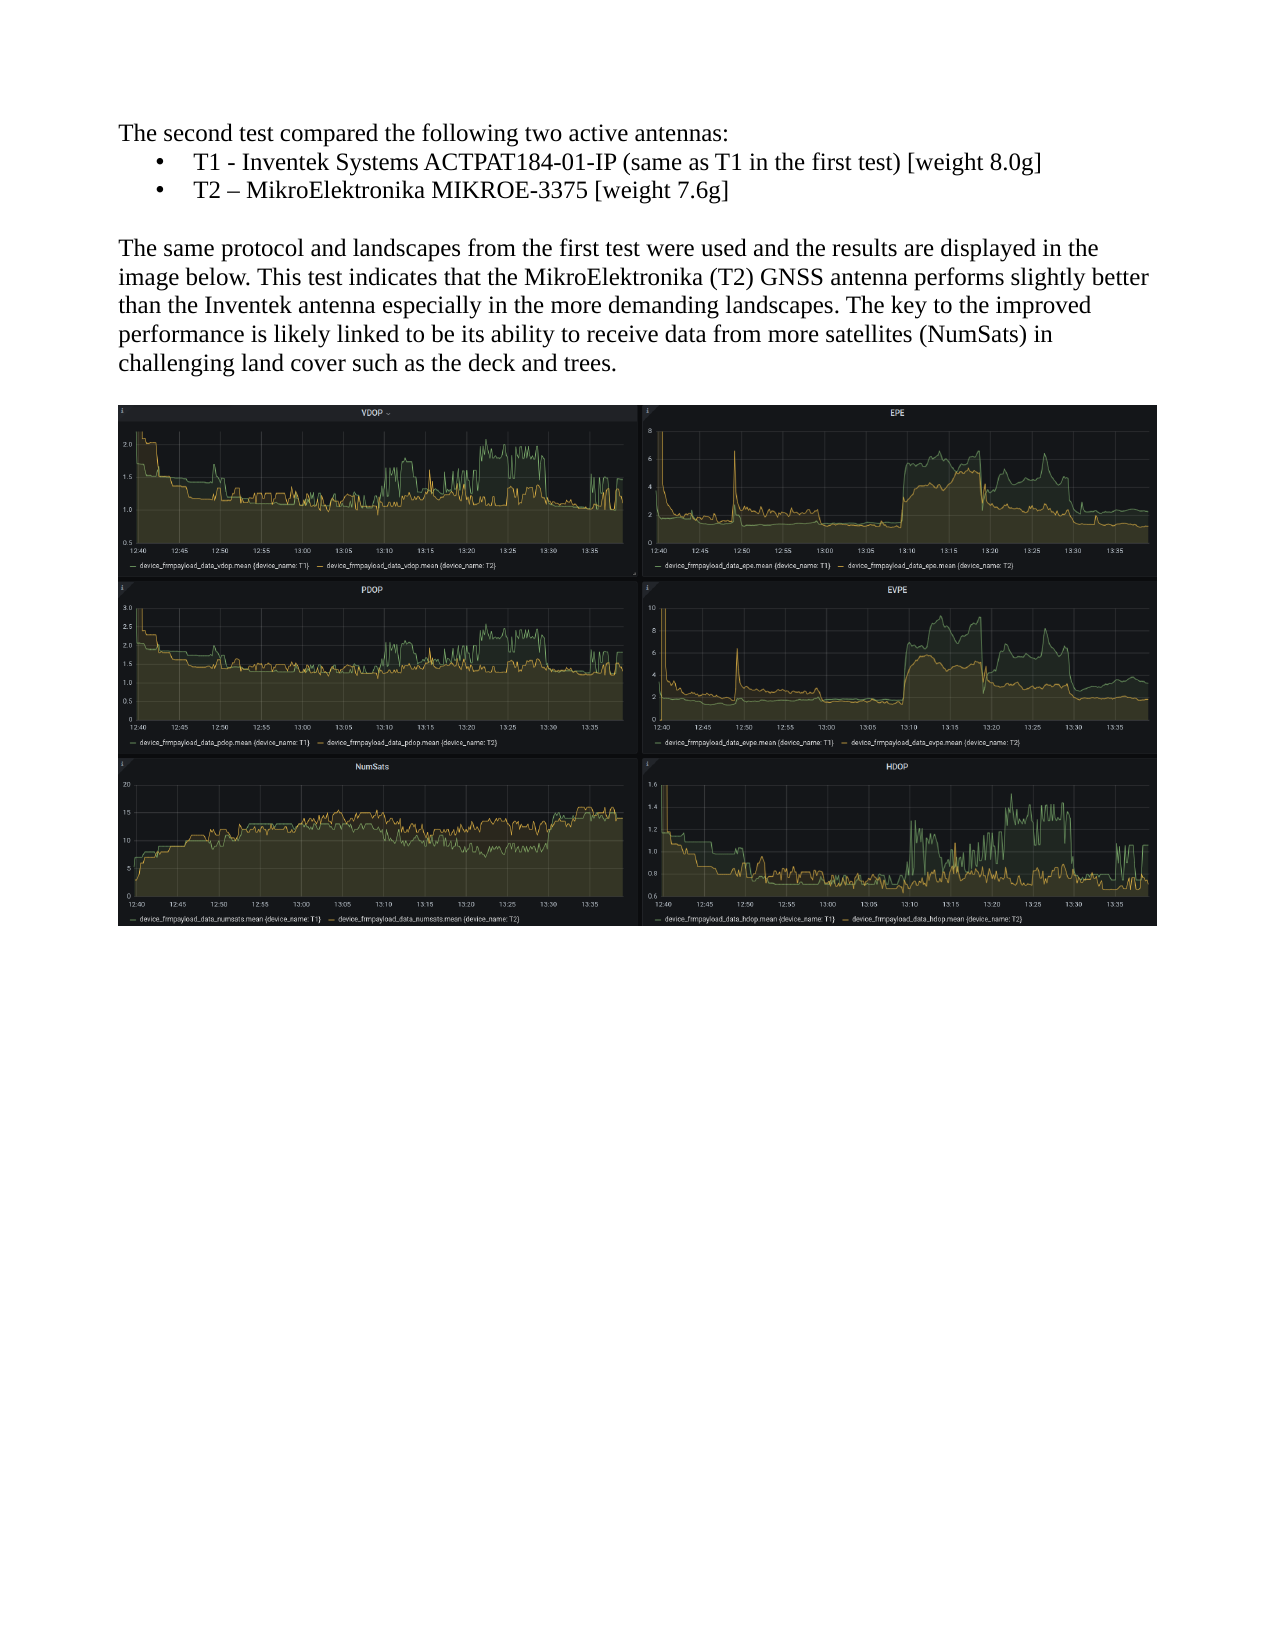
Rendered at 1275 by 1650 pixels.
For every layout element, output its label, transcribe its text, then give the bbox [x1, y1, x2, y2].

list T1 - Inventek Systems ACTPAT184-01-IP (same as T1 in the first test) [weight 8.0g] [156, 147, 1157, 176]
text The same protocol and landscapes from the first test were used and the results are displayed in the image below. This test indicates that the MikroElektronika (T2) GNSS antenna performs slightly better than the Inventek antenna especially in the more demanding landscapes. The key to the improved performance is likely linked to be its ability to receive data from more satellites (NumSats) in challenging land cover such as the deck and trees. [118, 233, 1157, 377]
list T2 – MikroElektronika MIKROE-3375 [weight 7.6g] [156, 176, 1157, 204]
picture [118, 405, 1157, 926]
text The second test compared the following two active antennas: [118, 118, 1157, 147]
